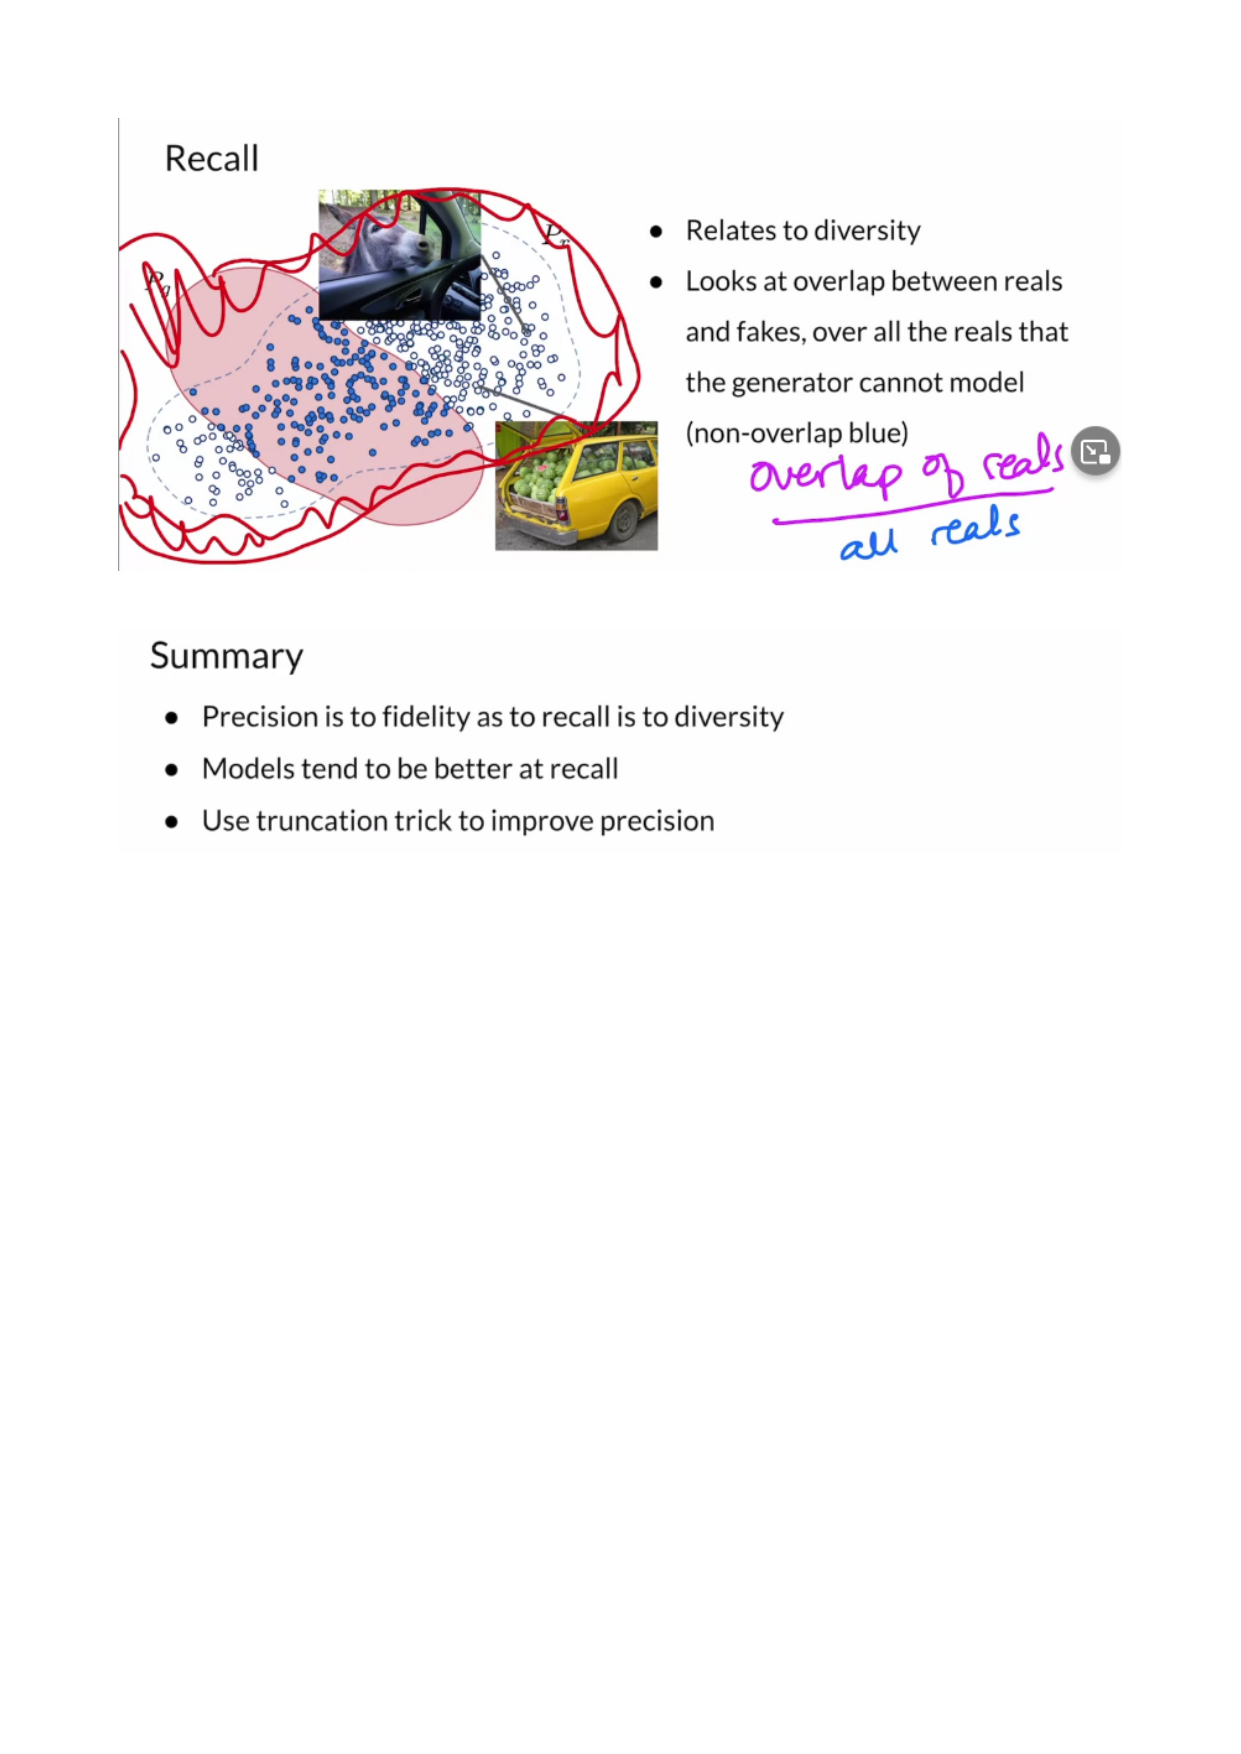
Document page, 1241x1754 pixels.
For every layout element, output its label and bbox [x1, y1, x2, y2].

picture [118, 628, 1123, 853]
picture [118, 118, 1123, 571]
